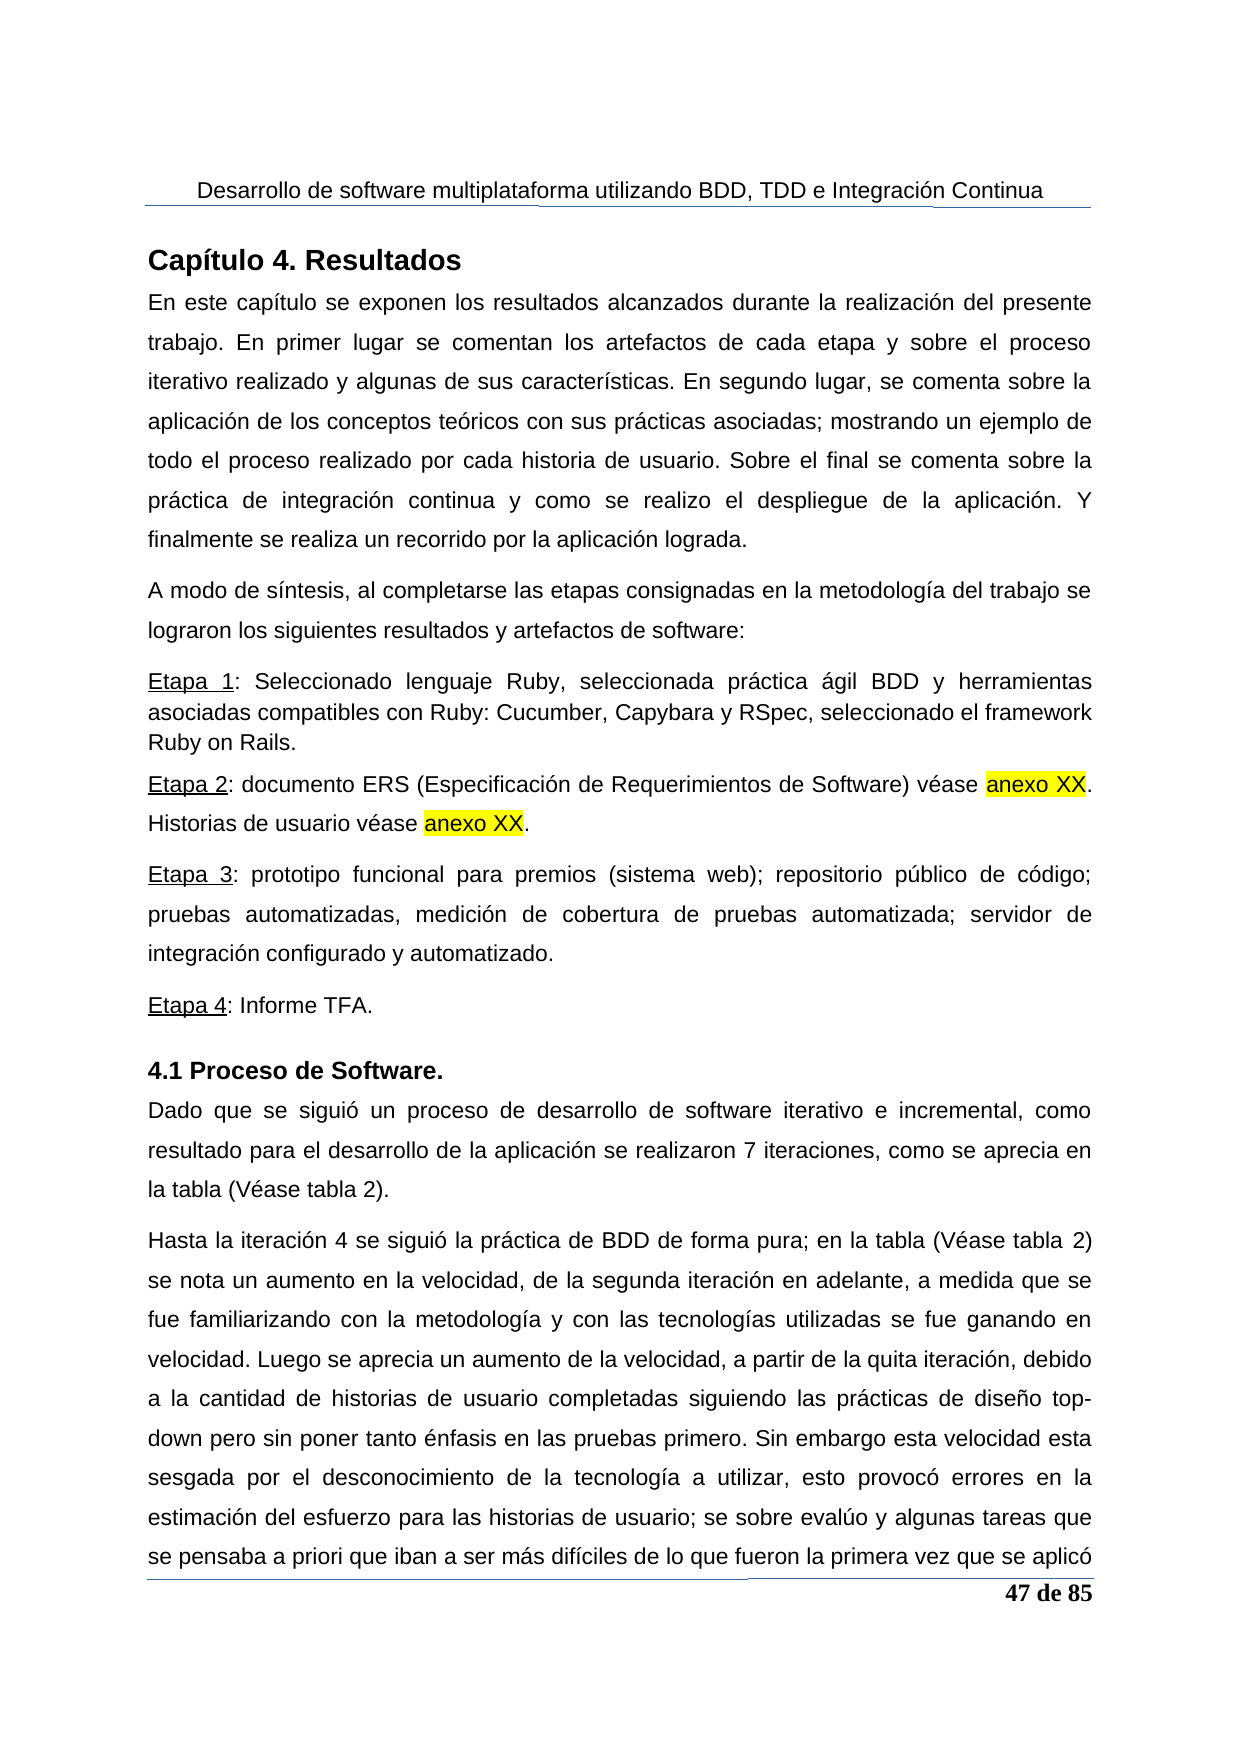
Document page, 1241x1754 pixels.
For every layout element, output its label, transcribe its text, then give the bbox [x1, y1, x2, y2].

text A modo de síntesis, al completarse las etapas consignadas en la metodología del trabajo se lograron los siguientes resultados y artefactos de software: [148, 577, 1093, 643]
list Etapa 1: Seleccionado lenguaje Ruby, seleccionada práctica ágil BDD y herramientas asociadas compatibles con Ruby: Cucumber, Capybara y RSpec, seleccionado el framework Ruby on Rails. [148, 668, 1093, 755]
subtitle 4.1 Proceso de Software. [148, 1056, 1093, 1085]
text Etapa 4: Informe TFA. [148, 992, 1093, 1018]
text Hasta la iteración 4 se siguió la práctica de BDD de forma pura; en la tabla (Véase tabla 2) se nota un aumento en la velocidad, de la segunda iteración en adelante, a medida que se fue familiarizando con la metodología y con las tecnologías utilizadas se fue ganando en velocidad. Luego se aprecia un aumento de la velocidad, a partir de la quita iteración, debido a la cantidad de historias de usuario completadas siguiendo las prácticas de diseño top-down pero sin poner tanto énfasis en las pruebas primero. Sin embargo esta velocidad esta sesgada por el desconocimiento de la tecnología a utilizar, esto provocó errores en la estimación del esfuerzo para las historias de usuario; se sobre evalúo y algunas tareas que se pensaba a priori que iban a ser más difíciles de lo que fueron la primera vez que se aplicó [148, 1227, 1093, 1570]
text En este capítulo se exponen los resultados alcanzados durante la realización del presente trabajo. En primer lugar se comentan los artefactos de cada etapa y sobre el proceso iterativo realizado y algunas de sus características. En segundo lugar, se comenta sobre la aplicación de los conceptos teóricos con sus prácticas asociadas; mostrando un ejemplo de todo el proceso realizado por cada historia de usuario. Sobre el final se comenta sobre la práctica de integración continua y como se realizo el despliegue de la aplicación. Y finalmente se realiza un recorrido por la aplicación lograda. [148, 289, 1093, 553]
subtitle Capítulo 4. Resultados [148, 243, 1093, 277]
text Dado que se siguió un proceso de desarrollo de software iterativo e incremental, como resultado para el desarrollo de la aplicación se realizaron 7 iteraciones, como se aprecia en la tabla (Véase tabla 2). [148, 1097, 1093, 1203]
text Etapa 3: prototipo funcional para premios (sistema web); repositorio público de código; pruebas automatizadas, medición de cobertura de pruebas automatizada; servidor de integración configurado y automatizado. [148, 861, 1093, 967]
text Etapa 2: documento ERS (Especificación de Requerimientos de Software) véase anexo XX. Historias de usuario véase anexo XX. [148, 771, 1093, 836]
